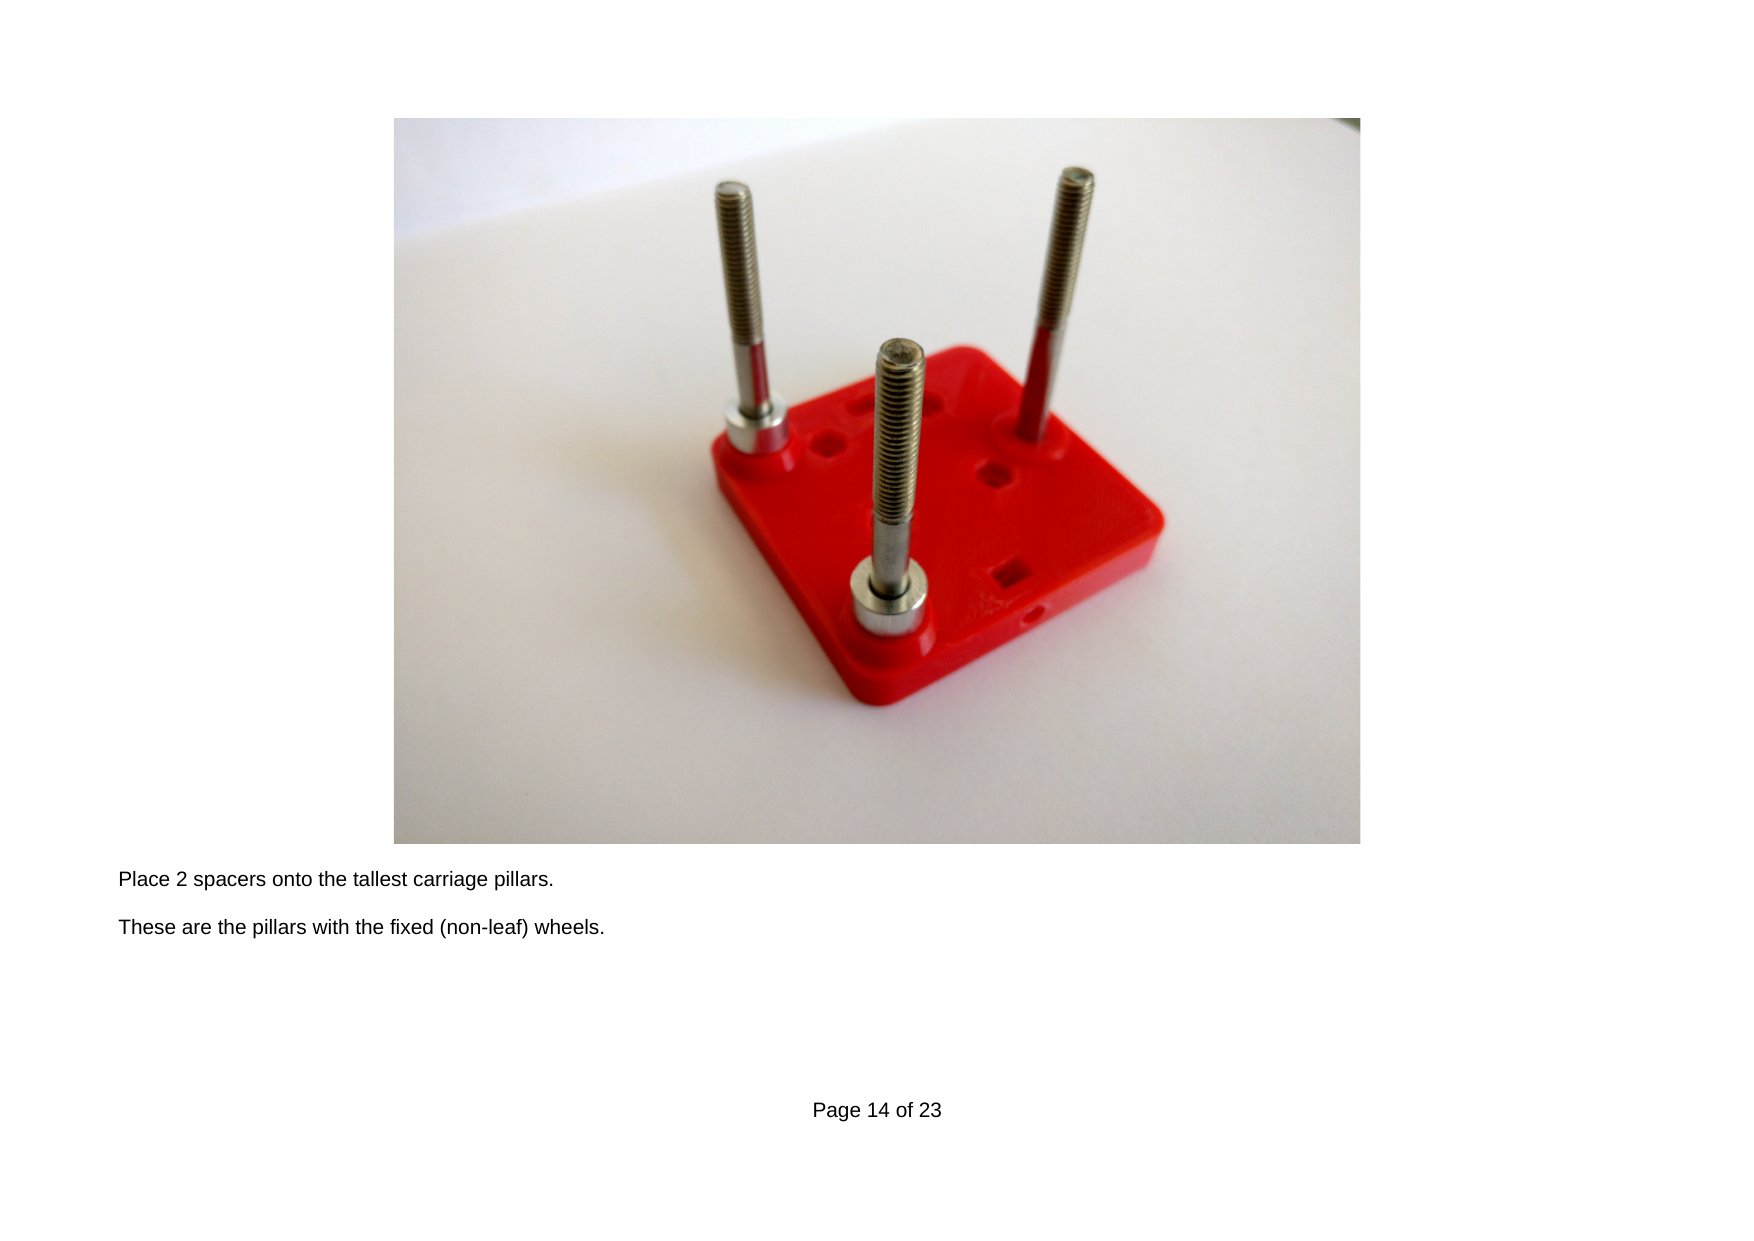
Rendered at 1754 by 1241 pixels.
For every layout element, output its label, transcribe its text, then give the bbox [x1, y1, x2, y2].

picture [393, 118, 1361, 844]
text These are the pillars with the fixed (non-leaf) wheels. [118, 915, 1636, 939]
text Place 2 spacers onto the tallest carriage pillars. [118, 867, 1636, 891]
